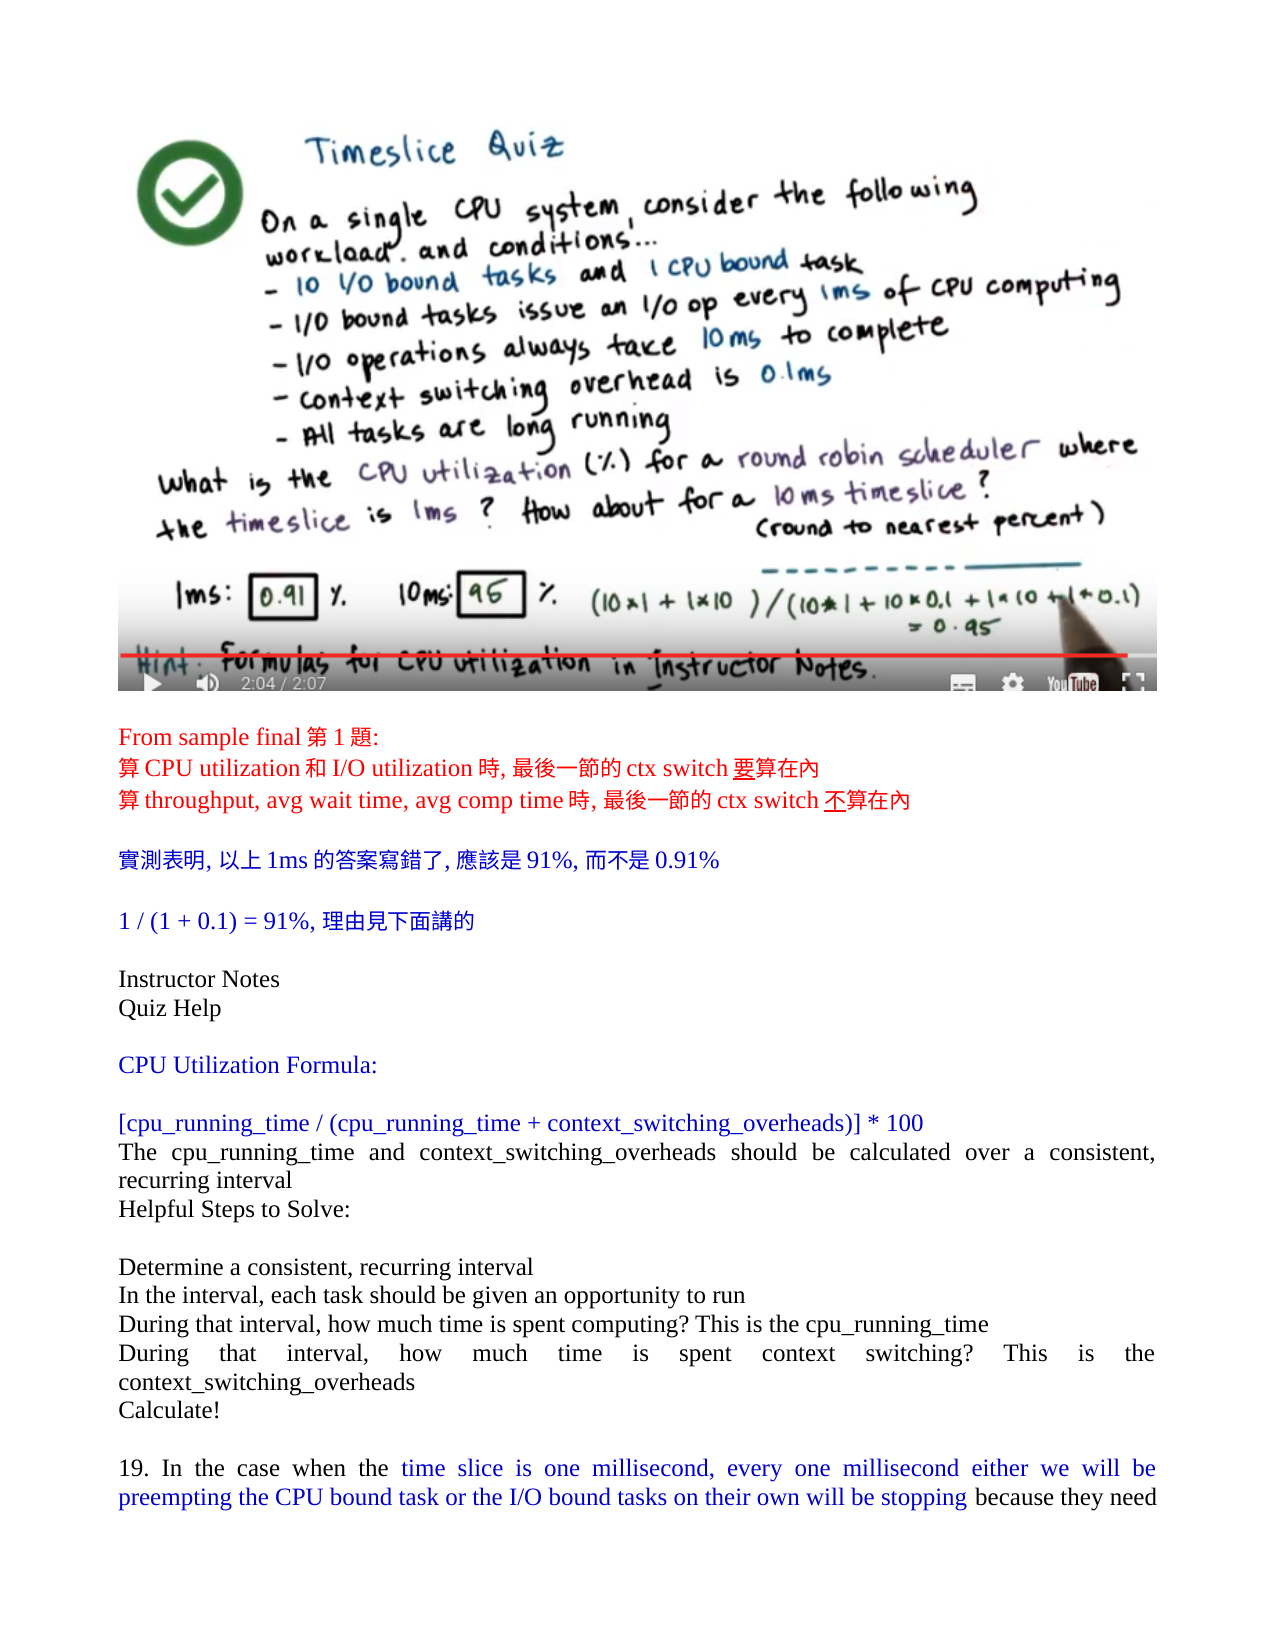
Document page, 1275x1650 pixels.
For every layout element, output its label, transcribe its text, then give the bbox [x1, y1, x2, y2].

text Calculate! [118, 1395, 1157, 1424]
text CPU Utilization Formula: [118, 1050, 1157, 1079]
text 1 / (1 + 0.1) = 91%, 理由見下面講的 [118, 904, 1157, 935]
text In the interval, each task should be given an opportunity to run [118, 1280, 1157, 1309]
text 算CPU utilization和I/O utilization時, 最後一節的ctx switch要算在內 [118, 751, 1157, 783]
text 19. In the case when the time slice is one millisecond, every one millisecond either we will be preempting the CPU bound task or the I/O bound tasks on their own will be stopping because they need [118, 1453, 1157, 1510]
text Helpful Steps to Solve: [118, 1194, 1157, 1223]
text 實測表明, 以上1ms的答案寫錯了, 應該是91%, 而不是0.91% [118, 843, 1157, 875]
picture [118, 118, 1157, 691]
text 算throughput, avg wait time, avg comp time時, 最後一節的ctx switch不算在內 [118, 783, 1157, 814]
text [cpu_running_time / (cpu_running_time + context_switching_overheads)] * 100 [118, 1108, 1157, 1137]
text The cpu_running_time and context_switching_overheads should be calculated over a consistent, recurring interval [118, 1137, 1157, 1194]
text During that interval, how much time is spent computing? This is the cpu_running_time [118, 1309, 1157, 1338]
text During that interval, how much time is spent context switching? This is the context_switching_overheads [118, 1338, 1157, 1395]
text Determine a consistent, recurring interval [118, 1252, 1157, 1280]
text Instructor Notes [118, 964, 1157, 993]
text Quiz Help [118, 993, 1157, 1022]
text From sample final第1題: [118, 719, 1157, 751]
